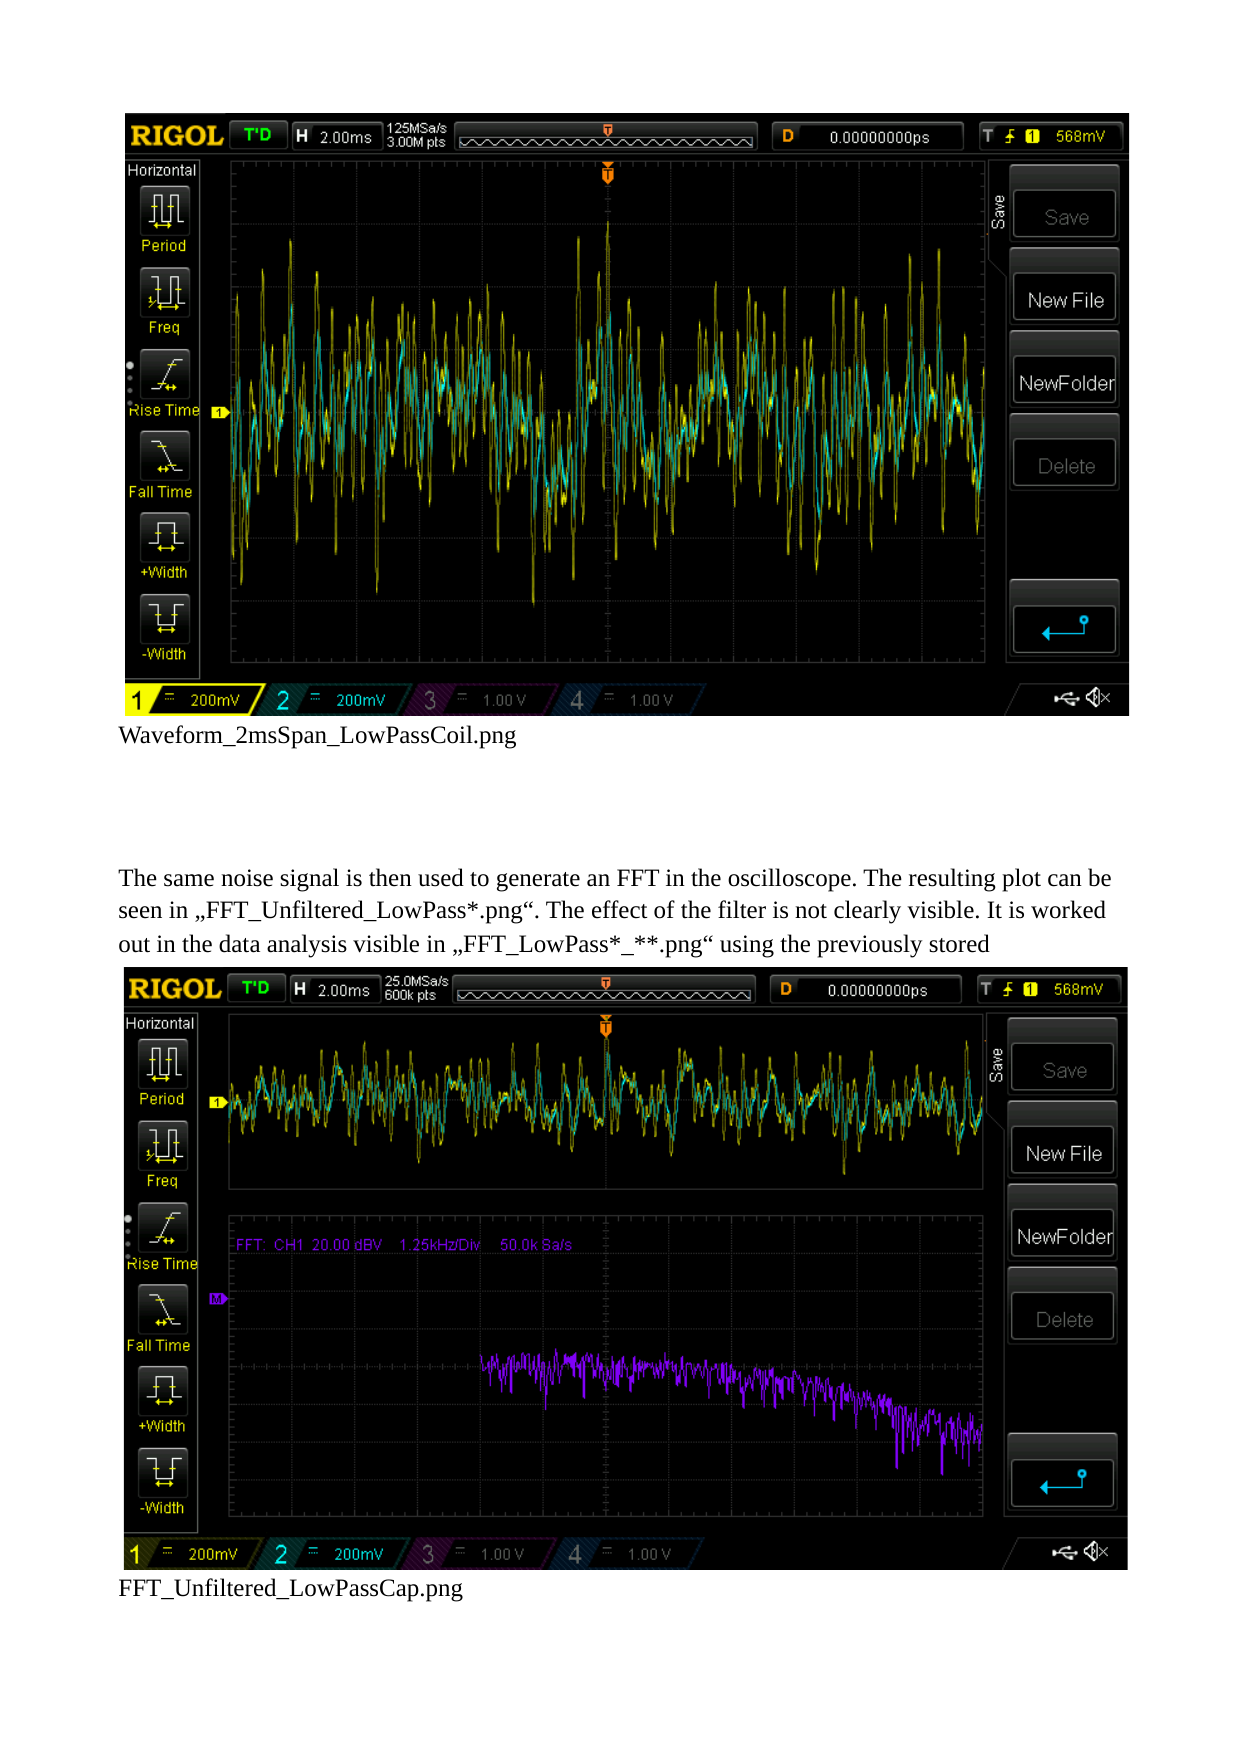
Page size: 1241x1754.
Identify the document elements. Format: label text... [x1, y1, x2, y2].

text The same noise signal is then used to generate an FFT in the oscilloscope. The resulting plot can be seen in „FFT_Unfiltered_LowPass*.png“. The effect of the filter is not clearly visible. It is worked out in the data analysis visible in „FFT_LowPass*_**.png“ using the previously stored [118, 863, 1122, 957]
text FFT_Unfiltered_LowPassCap.png [118, 976, 1122, 1602]
text Waveform_2msSpan_LowPassCoil.png [118, 118, 1122, 748]
